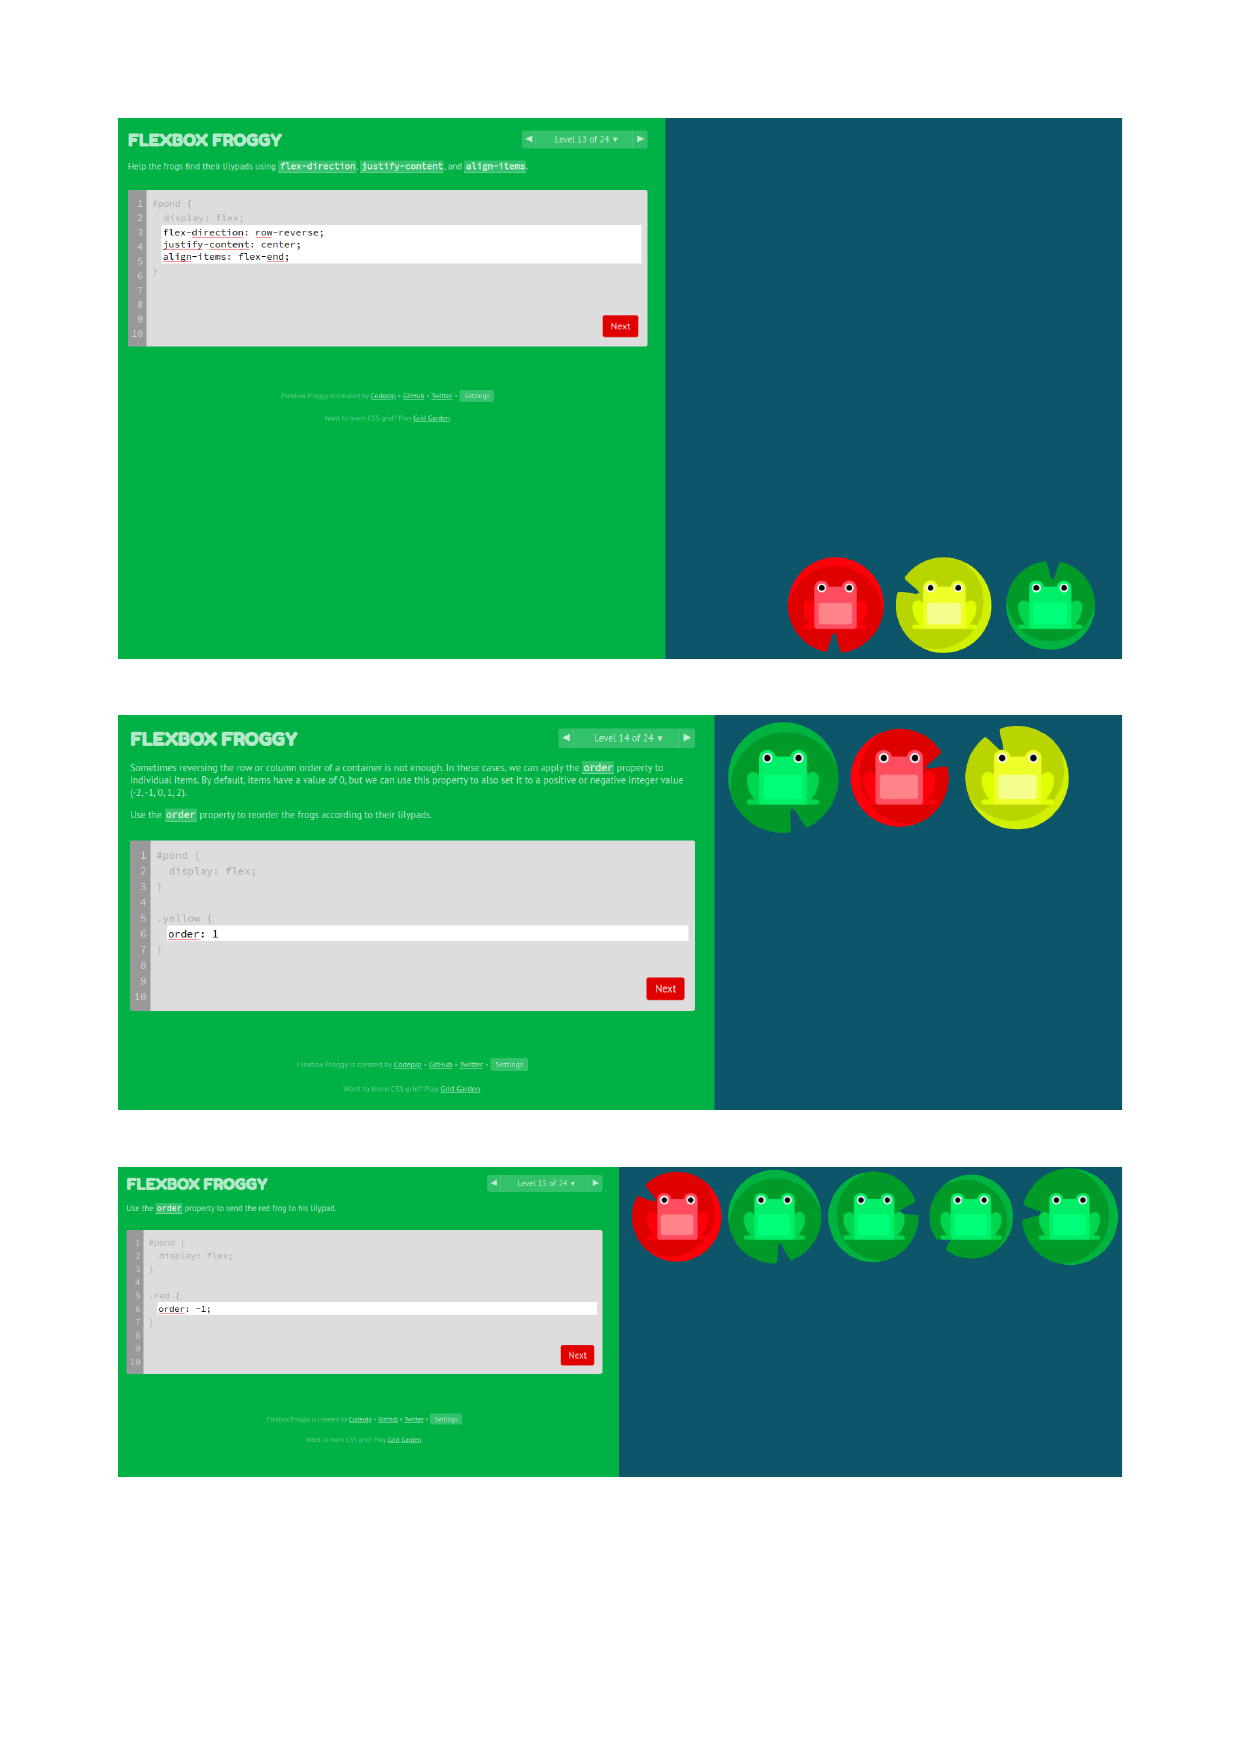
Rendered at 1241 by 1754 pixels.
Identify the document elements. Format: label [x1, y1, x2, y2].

picture [118, 715, 1123, 1110]
picture [118, 1167, 1123, 1477]
picture [118, 118, 1123, 659]
